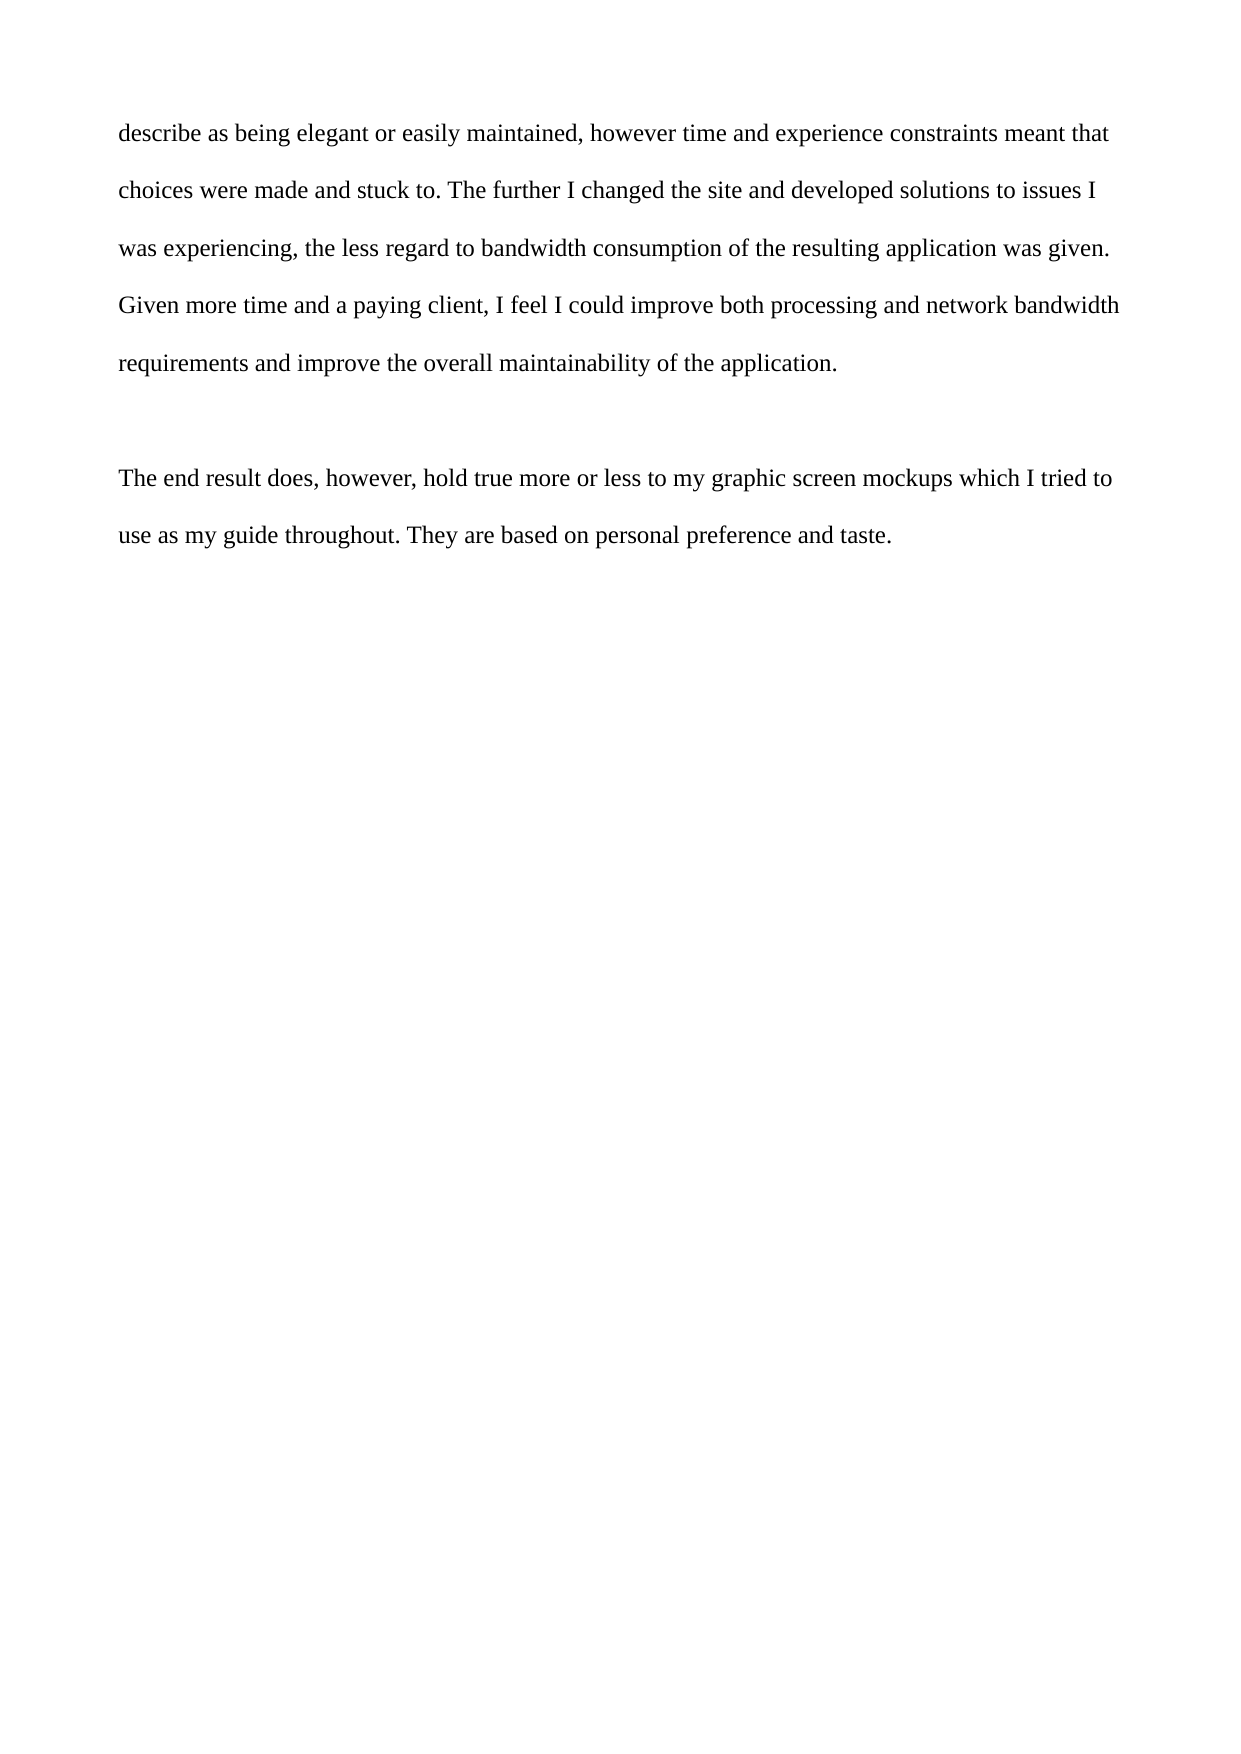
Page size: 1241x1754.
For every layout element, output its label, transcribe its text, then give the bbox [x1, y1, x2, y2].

text The end result does, however, hold true more or less to my graphic screen mockups which I tried to use as my guide throughout. They are based on personal preference and taste. [118, 463, 1122, 549]
text describe as being elegant or easily maintained, however time and experience constraints meant that choices were made and stuck to. The further I changed the site and developed solutions to issues I was experiencing, the less regard to bandwidth consumption of the resulting application was given. Given more time and a paying client, I feel I could improve both processing and network bandwidth requirements and improve the overall maintainability of the application. [118, 118, 1122, 377]
